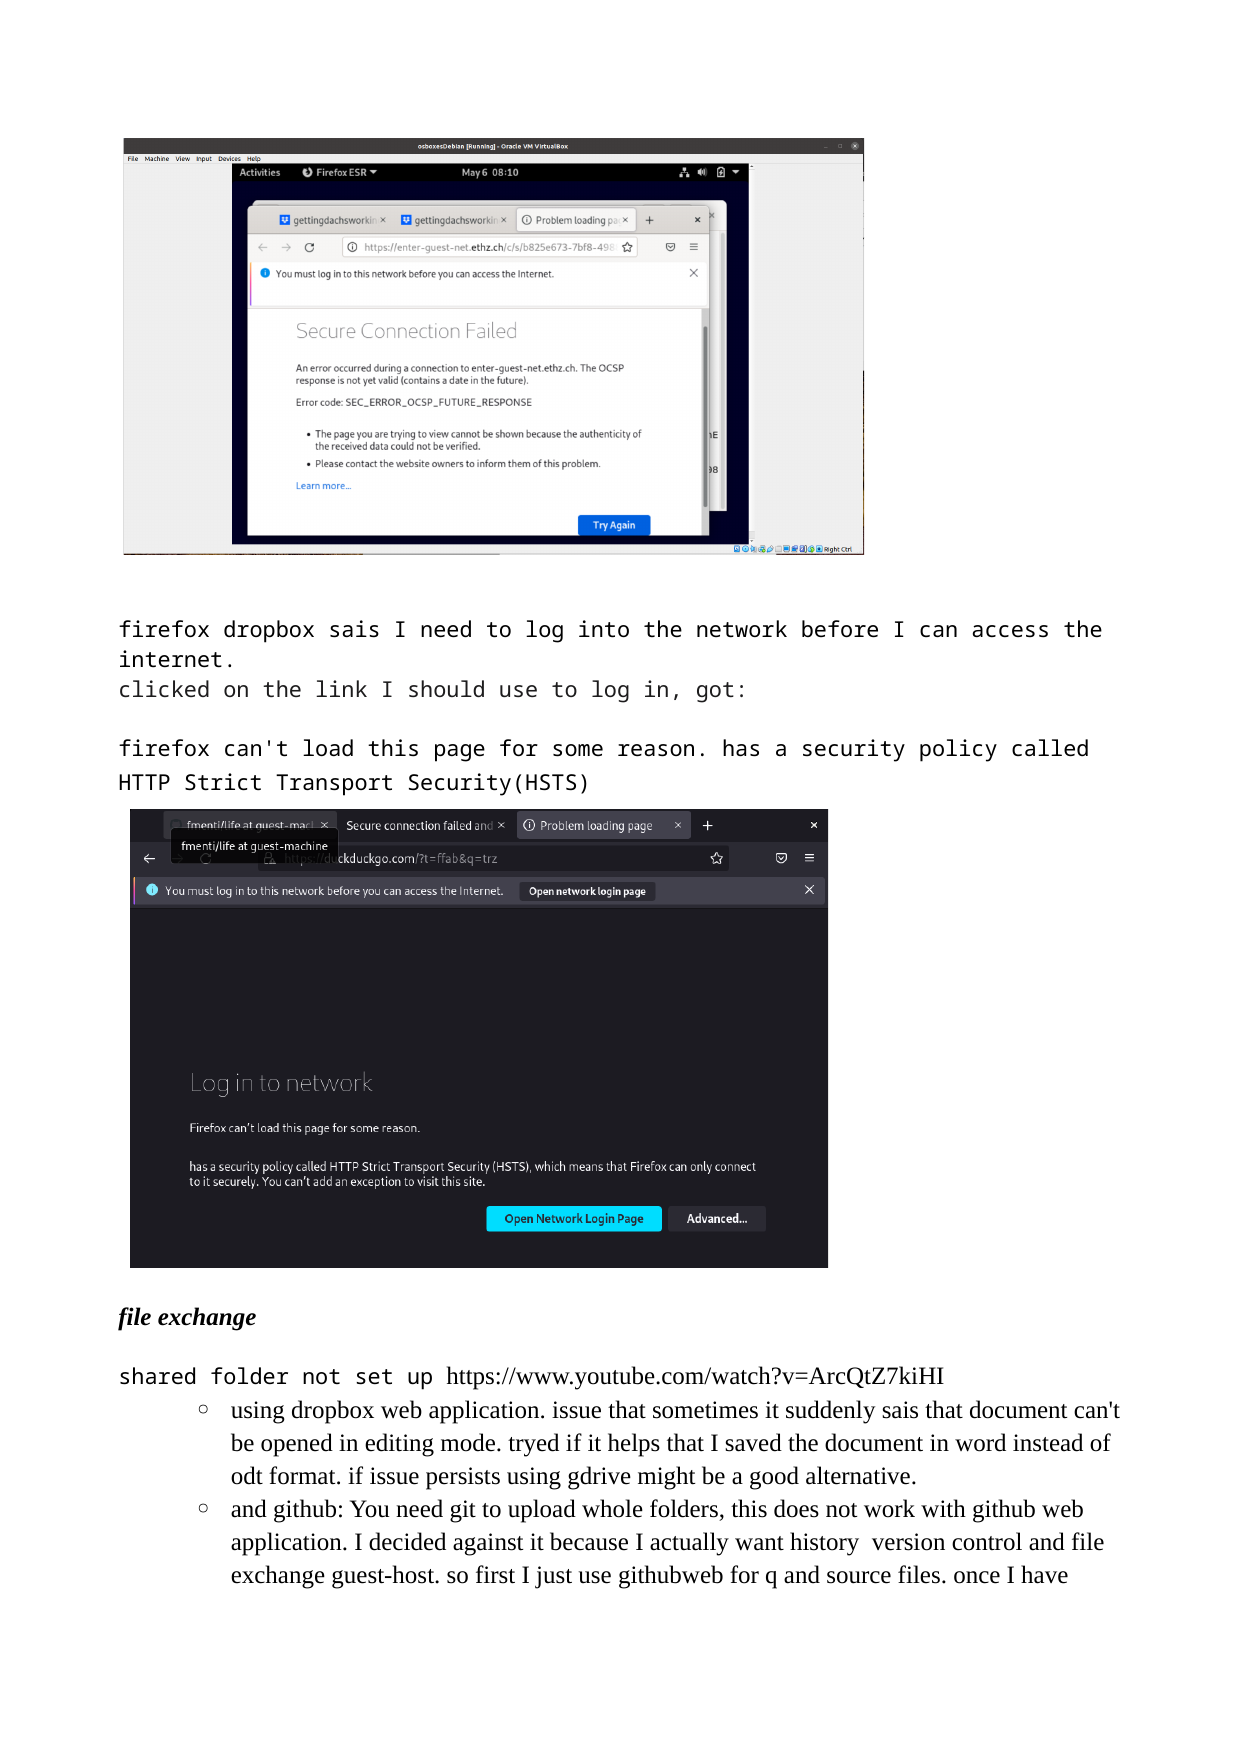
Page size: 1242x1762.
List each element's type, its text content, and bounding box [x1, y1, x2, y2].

picture [130, 809, 829, 1268]
list using dropbox web application. issue that sometimes it suddenly sais that document can't be opened in editing mode. tryed if it helps that I saved the document in word instead of odt format. if issue persists using gdrive might be a good alternative. [193, 1395, 1124, 1490]
text shared folder not set up https://www.youtube.com/watch?v=ArcQtZ7kiHI [118, 1361, 1124, 1391]
list and github: You need git to upload whole folders, this does not work with github web application. I decided against it because I actually want history version control and file exchange guest-host. so first I just use githubweb for q and source files. once I have [193, 1494, 1124, 1589]
text clicked on the link I should use to log in, got: [118, 674, 1124, 704]
text firefox dropbox sais I need to log into the network before I can access the internet. [118, 614, 1124, 674]
text file exchange [118, 1302, 1124, 1331]
text firefox can't load this page for some reason. has a security policy called HTTP Strict Transport Security(HSTS) [118, 733, 1124, 797]
